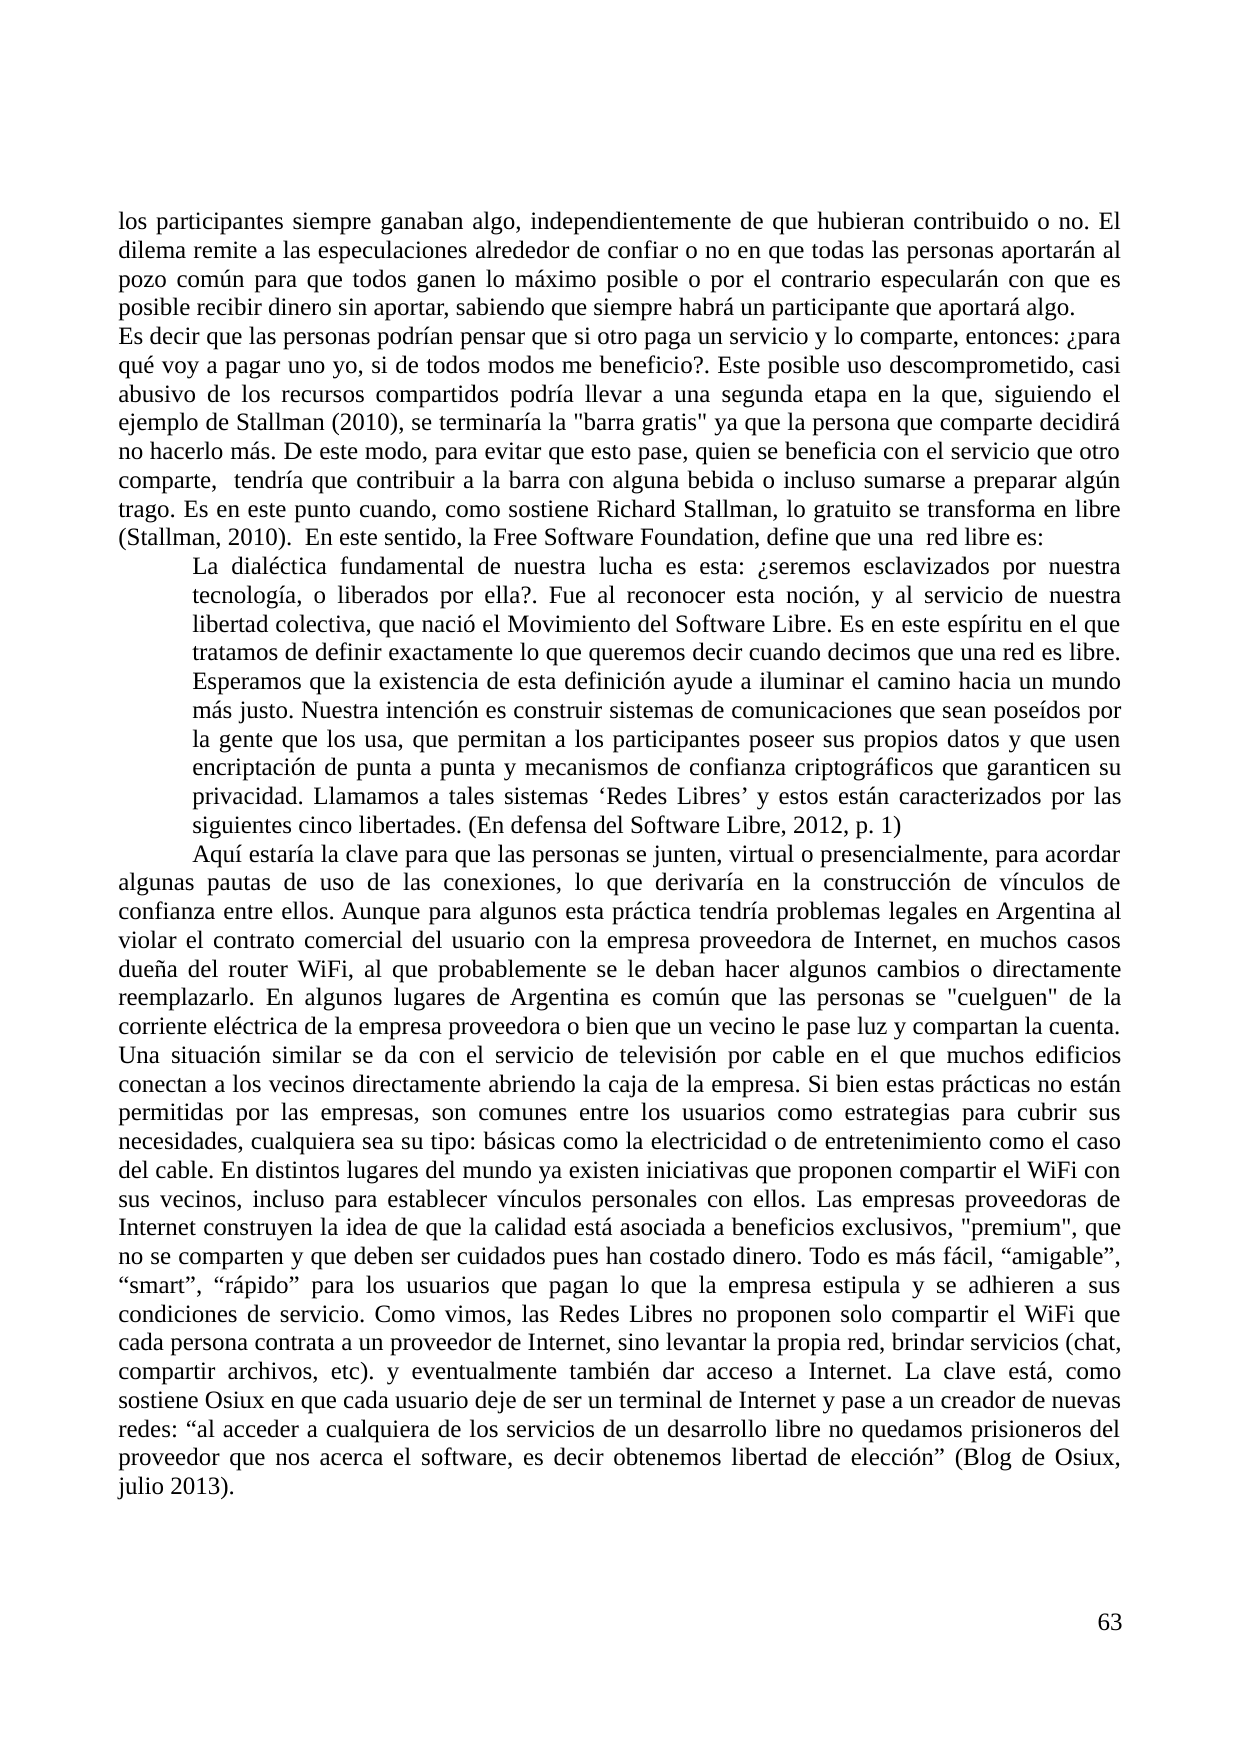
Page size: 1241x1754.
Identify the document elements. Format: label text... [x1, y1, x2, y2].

text Aquí estaría la clave para que las personas se junten, virtual o presencialmente, para acordar algunas pautas de uso de las conexiones, lo que derivaría en la construcción de vínculos de confianza entre ellos. Aunque para algunos esta práctica tendría problemas legales en Argentina al violar el contrato comercial del usuario con la empresa proveedora de Internet, en muchos casos dueña del router WiFi, al que probablemente se le deban hacer algunos cambios o directamente reemplazarlo. En algunos lugares de Argentina es común que las personas se "cuelguen" de la corriente eléctrica de la empresa proveedora o bien que un vecino le pase luz y compartan la cuenta. Una situación similar se da con el servicio de televisión por cable en el que muchos edificios conectan a los vecinos directamente abriendo la caja de la empresa. Si bien estas prácticas no están permitidas por las empresas, son comunes entre los usuarios como estrategias para cubrir sus necesidades, cualquiera sea su tipo: básicas como la electricidad o de entretenimiento como el caso del cable. En distintos lugares del mundo ya existen iniciativas que proponen compartir el WiFi con sus vecinos, incluso para establecer vínculos personales con ellos. Las empresas proveedoras de Internet construyen la idea de que la calidad está asociada a beneficios exclusivos, "premium", que no se comparten y que deben ser cuidados pues han costado dinero. Todo es más fácil, “amigable”, “smart”, “rápido” para los usuarios que pagan lo que la empresa estipula y se adhieren a sus condiciones de servicio. Como vimos, las Redes Libres no proponen solo compartir el WiFi que cada persona contrata a un proveedor de Internet, sino levantar la propia red, brindar servicios (chat, compartir archivos, etc). y eventualmente también dar acceso a Internet. La clave está, como sostiene Osiux en que cada usuario deje de ser un terminal de Internet y pase a un creador de nuevas redes: “al acceder a cualquiera de los servicios de un desarrollo libre no quedamos prisioneros del proveedor que nos acerca el software, es decir obtenemos libertad de elección” (Blog de Osiux, julio 2013). [118, 839, 1122, 1500]
text los participantes siempre ganaban algo, independientemente de que hubieran contribuido o no. El dilema remite a las especulaciones alrededor de confiar o no en que todas las personas aportarán al pozo común para que todos ganen lo máximo posible o por el contrario especularán con que es posible recibir dinero sin aportar, sabiendo que siempre habrá un participante que aportará algo. [118, 206, 1122, 321]
text La dialéctica fundamental de nuestra lucha es esta: ¿seremos esclavizados por nuestra tecnología, o liberados por ella?. Fue al reconocer esta noción, y al servicio de nuestra libertad colectiva, que nació el Movimiento del Software Libre. Es en este espíritu en el que tratamos de definir exactamente lo que queremos decir cuando decimos que una red es libre. Esperamos que la existencia de esta definición ayude a iluminar el camino hacia un mundo más justo. Nuestra intención es construir sistemas de comunicaciones que sean poseídos por la gente que los usa, que permitan a los participantes poseer sus propios datos y que usen encriptación de punta a punta y mecanismos de confianza criptográficos que garanticen su privacidad. Llamamos a tales sistemas ‘Redes Libres’ y estos están caracterizados por las siguientes cinco libertades. (En defensa del Software Libre, 2012, p. 1) [192, 551, 1122, 839]
text Es decir que las personas podrían pensar que si otro paga un servicio y lo comparte, entonces: ¿para qué voy a pagar uno yo, si de todos modos me beneficio?. Este posible uso descomprometido, casi abusivo de los recursos compartidos podría llevar a una segunda etapa en la que, siguiendo el ejemplo de Stallman (2010), se terminaría la "barra gratis" ya que la persona que comparte decidirá no hacerlo más. De este modo, para evitar que esto pase, quien se beneficia con el servicio que otro comparte, tendría que contribuir a la barra con alguna bebida o incluso sumarse a preparar algún trago. Es en este punto cuando, como sostiene Richard Stallman, lo gratuito se transforma en libre (Stallman, 2010). En este sentido, la Free Software Foundation, define que una red libre es: [118, 321, 1122, 551]
